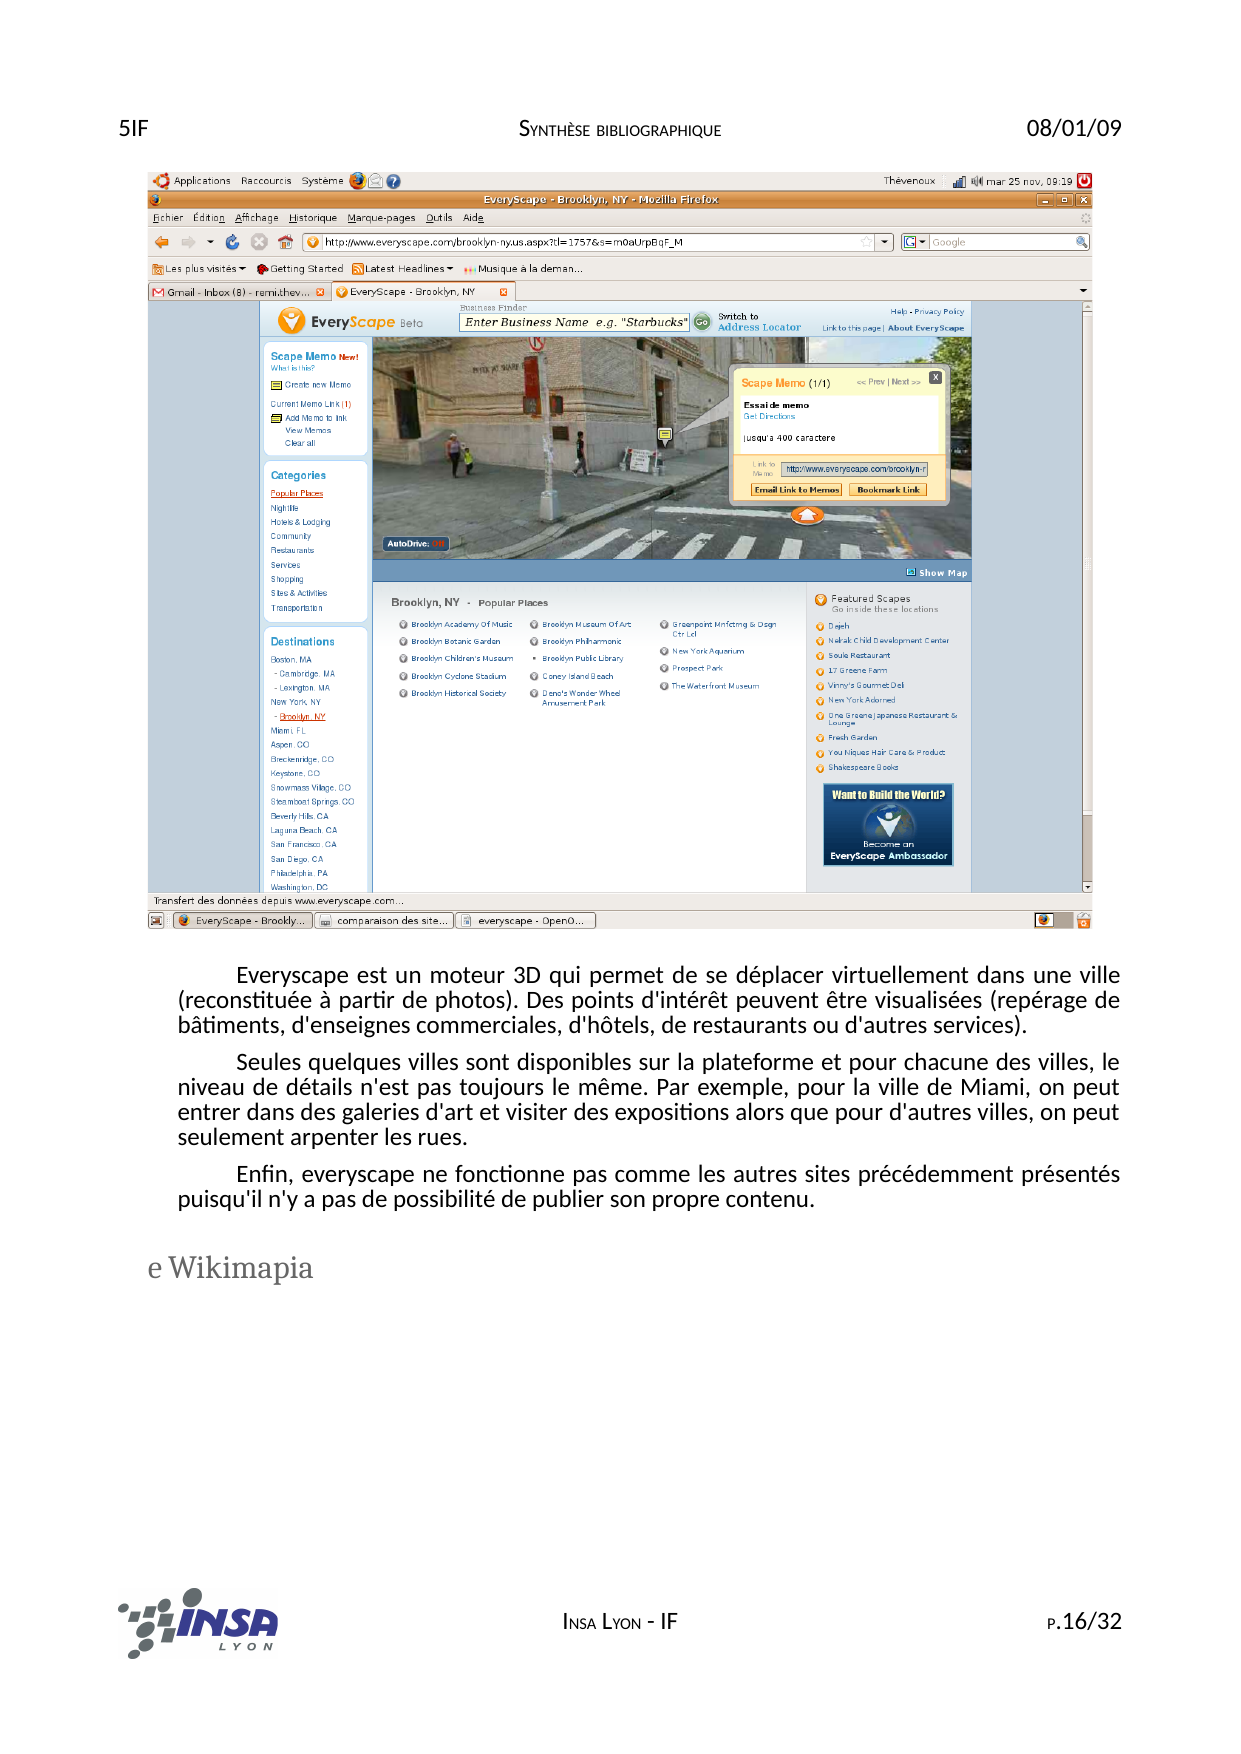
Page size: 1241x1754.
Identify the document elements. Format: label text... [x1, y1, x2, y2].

text Enfin, everyscape ne fonctionne pas comme les autres sites précédemment présentés puisqu'il n'y a pas de possibilité de publier son propre contenu. [177, 1164, 1122, 1214]
text Seules quelques villes sont disponibles sur la plateforme et pour chacune des villes, le niveau de détails n'est pas toujours le même. Par exemple, pour la ville de Miami, on peut entrer dans des galeries d'art et visiter des expositions alors que pour d'autres villes, on peut seulement arpenter les rues. [177, 1052, 1122, 1152]
text Everyscape est un moteur 3D qui permet de se déplacer virtuellement dans une ville (reconstituée à partir de photos). Des points d'intérêt peuvent être visualisées (repérage de bâtiments, d'enseignes commerciales, d'hôtels, de restaurants ou d'autres services). [177, 965, 1122, 1040]
subtitle Wikimapia [118, 1249, 1122, 1287]
picture [118, 1588, 278, 1659]
picture [147, 172, 1093, 929]
